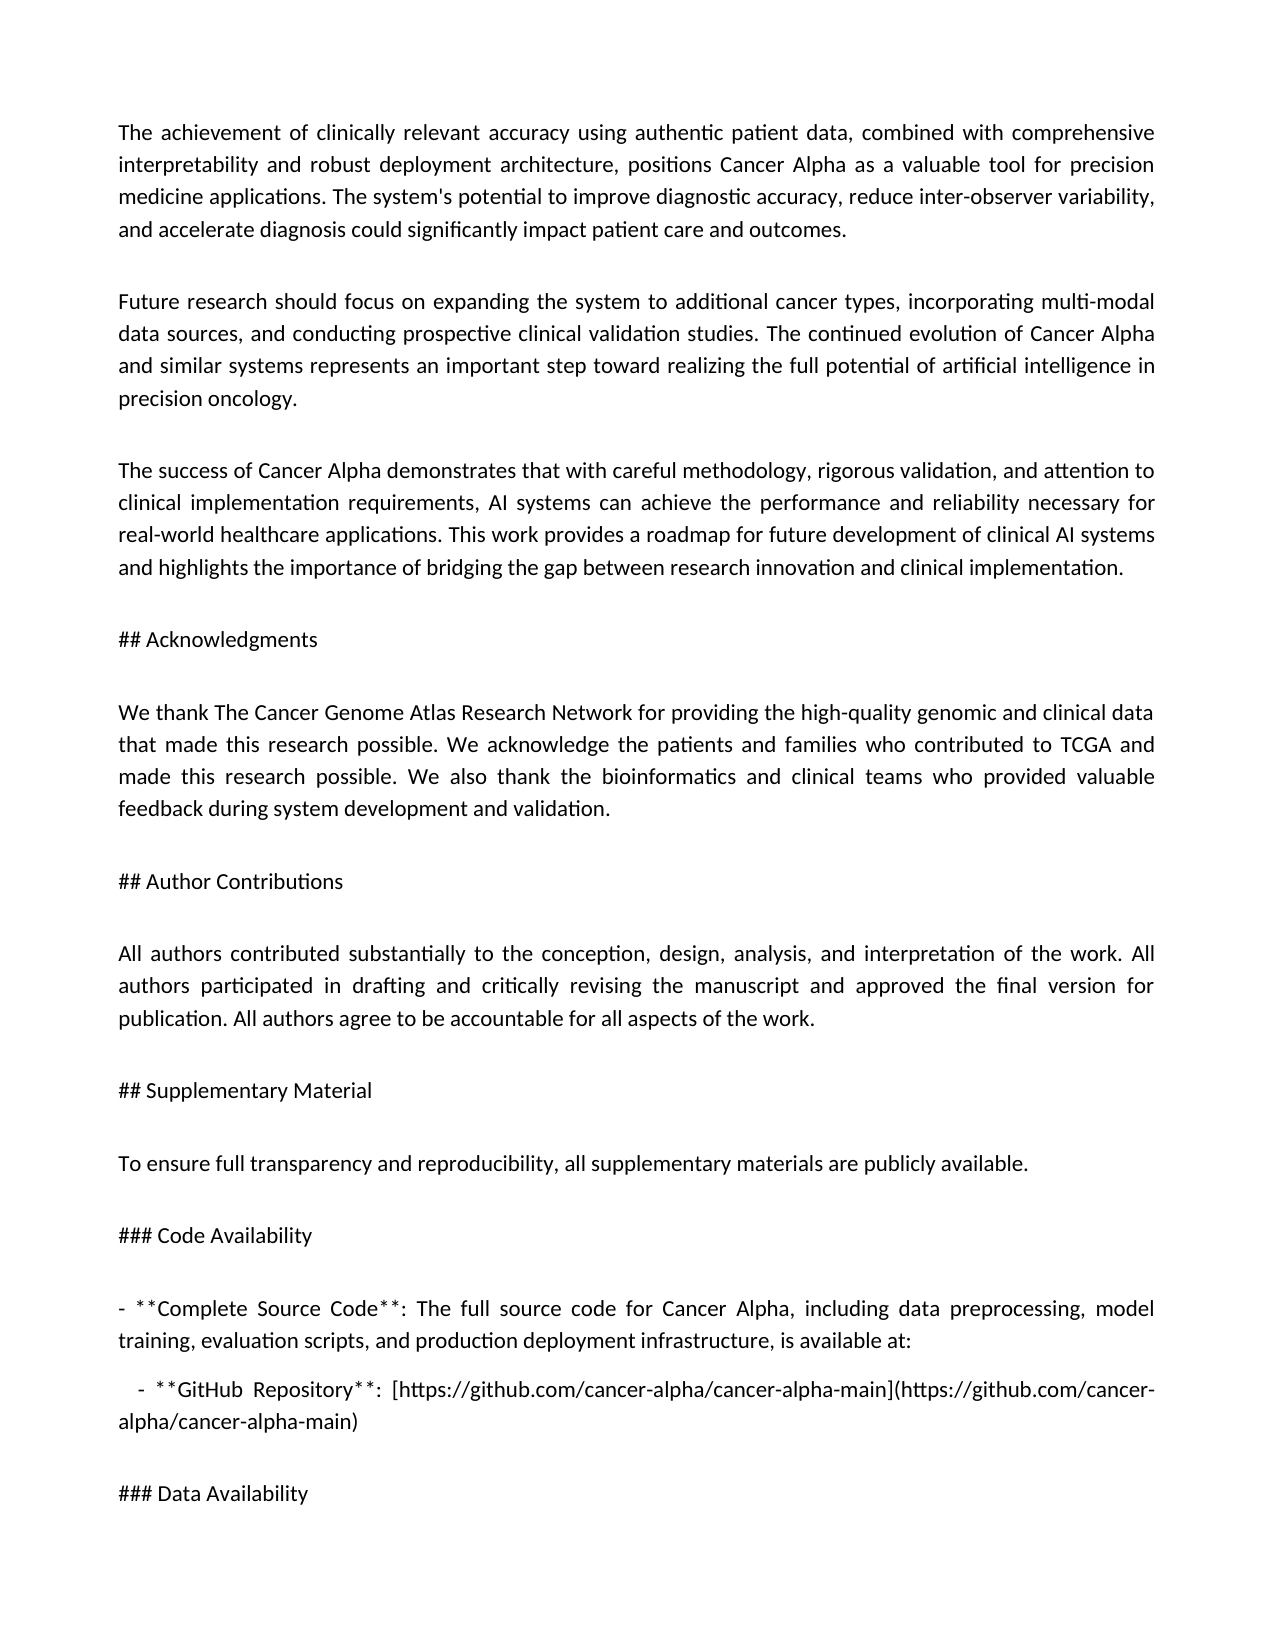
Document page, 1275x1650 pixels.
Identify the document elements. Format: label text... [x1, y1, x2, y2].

text Future research should focus on expanding the system to additional cancer types, incorporating multi-modal data sources, and conducting prospective clinical validation studies. The continued evolution of Cancer Alpha and similar systems represents an important step toward realizing the full potential of artificial intelligence in precision oncology. [118, 287, 1157, 412]
text ### Code Availability [118, 1221, 1157, 1249]
text ### Data Availability [118, 1479, 1157, 1507]
text ## Author Contributions [118, 867, 1157, 895]
text ## Supplementary Material [118, 1076, 1157, 1104]
text The achievement of clinically relevant accuracy using authentic patient data, combined with comprehensive interpretability and robust deployment architecture, positions Cancer Alpha as a valuable tool for precision medicine applications. The system's potential to improve diagnostic accuracy, reduce inter-observer variability, and accelerate diagnosis could significantly impact patient care and outcomes. [118, 118, 1157, 243]
text All authors contributed substantially to the conception, design, analysis, and interpretation of the work. All authors participated in drafting and critically revising the manuscript and approved the final version for publication. All authors agree to be accountable for all aspects of the work. [118, 939, 1157, 1032]
text - **GitHub Repository**: [https://github.com/cancer-alpha/cancer-alpha-main](https://github.com/cancer-alpha/cancer-alpha-main) [118, 1375, 1157, 1435]
text To ensure full transparency and reproducibility, all supplementary materials are publicly available. [118, 1149, 1157, 1177]
text - **Complete Source Code**: The full source code for Cancer Alpha, including data preprocessing, model training, evaluation scripts, and production deployment infrastructure, is available at: [118, 1294, 1157, 1354]
text The success of Cancer Alpha demonstrates that with careful methodology, rigorous validation, and attention to clinical implementation requirements, AI systems can achieve the performance and reliability necessary for real-world healthcare applications. This work provides a roadmap for future development of clinical AI systems and highlights the importance of bridging the gap between research innovation and clinical implementation. [118, 456, 1157, 581]
text ## Acknowledgments [118, 625, 1157, 653]
text We thank The Cancer Genome Atlas Research Network for providing the high-quality genomic and clinical data that made this research possible. We acknowledge the patients and families who contributed to TCGA and made this research possible. We also thank the bioinformatics and clinical teams who provided valuable feedback during system development and validation. [118, 698, 1157, 822]
